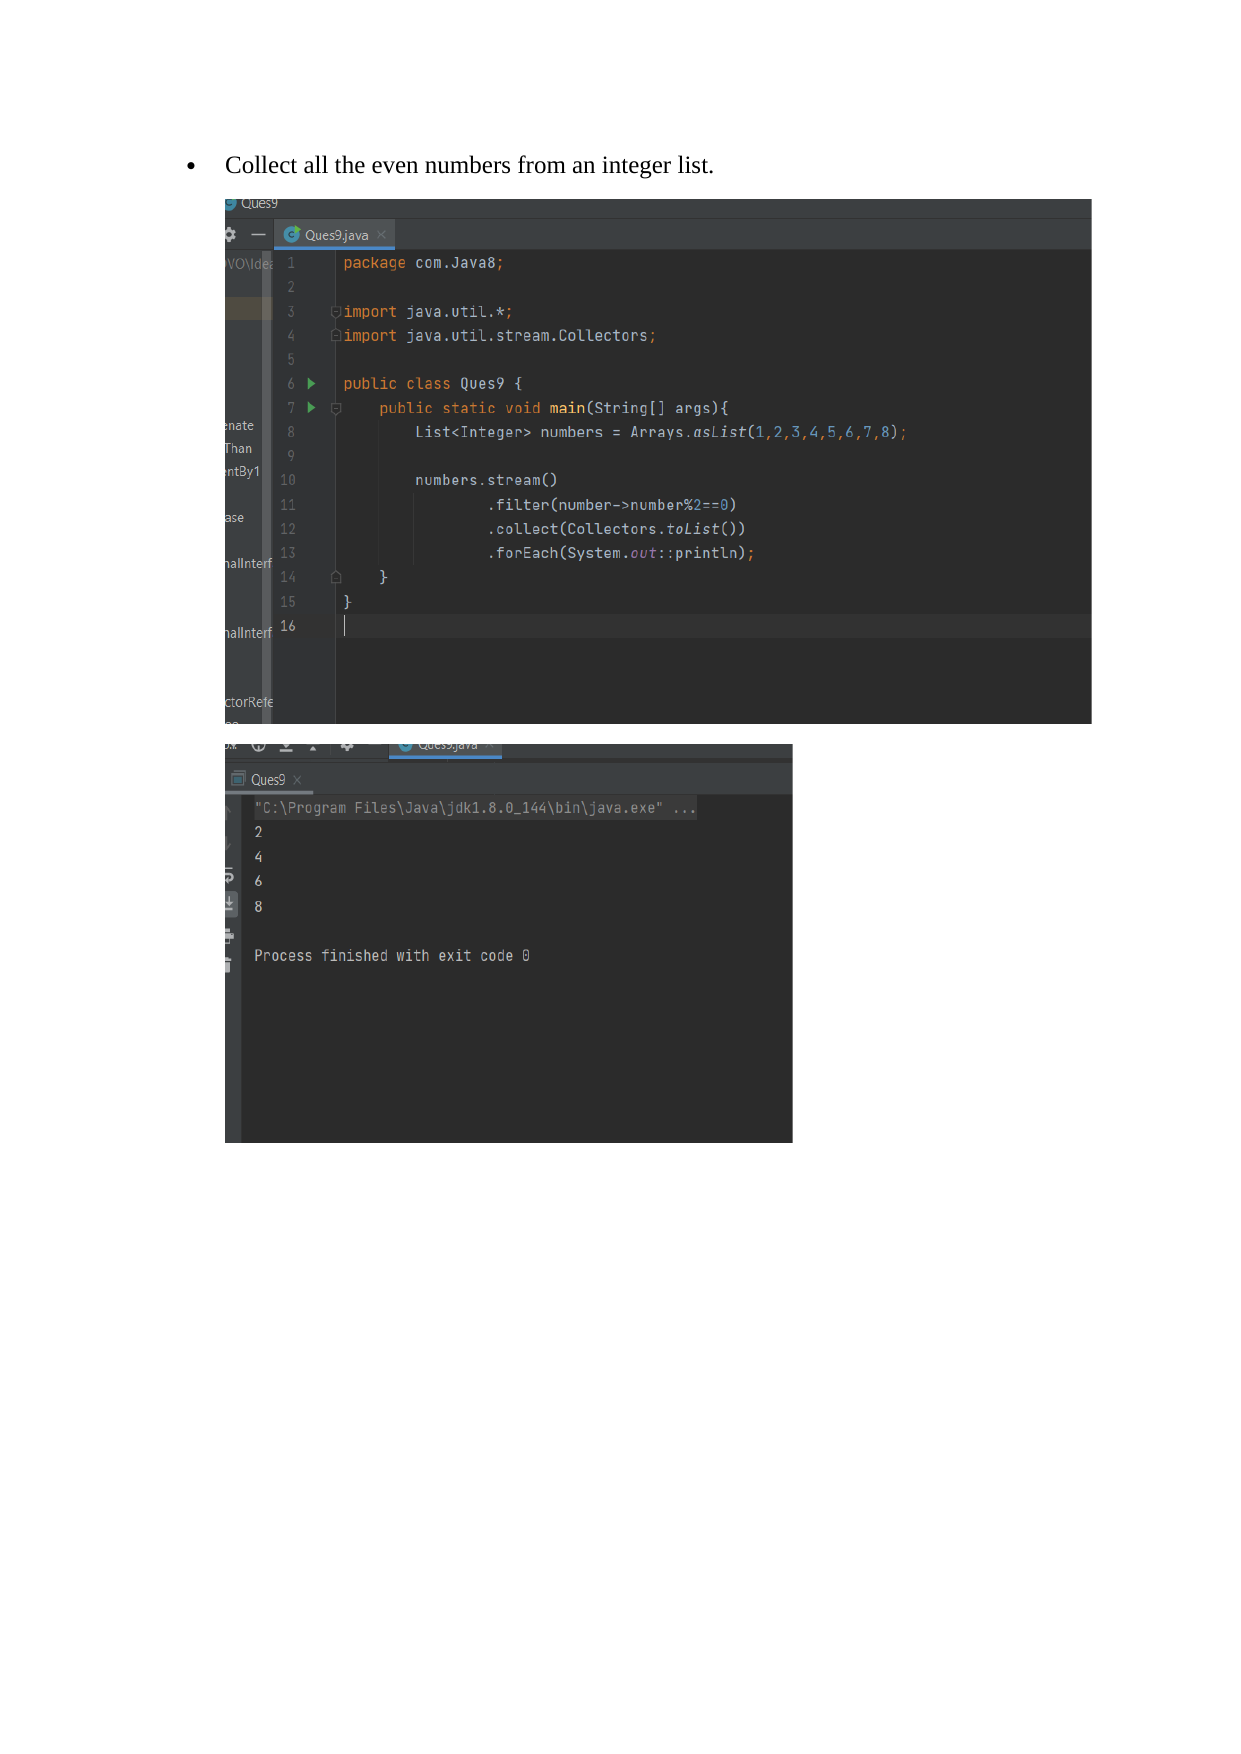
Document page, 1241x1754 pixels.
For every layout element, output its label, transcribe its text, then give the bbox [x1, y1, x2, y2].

picture [225, 199, 663, 724]
picture [225, 744, 287, 994]
list Collect all the even numbers from an integer list. [187, 150, 1090, 179]
